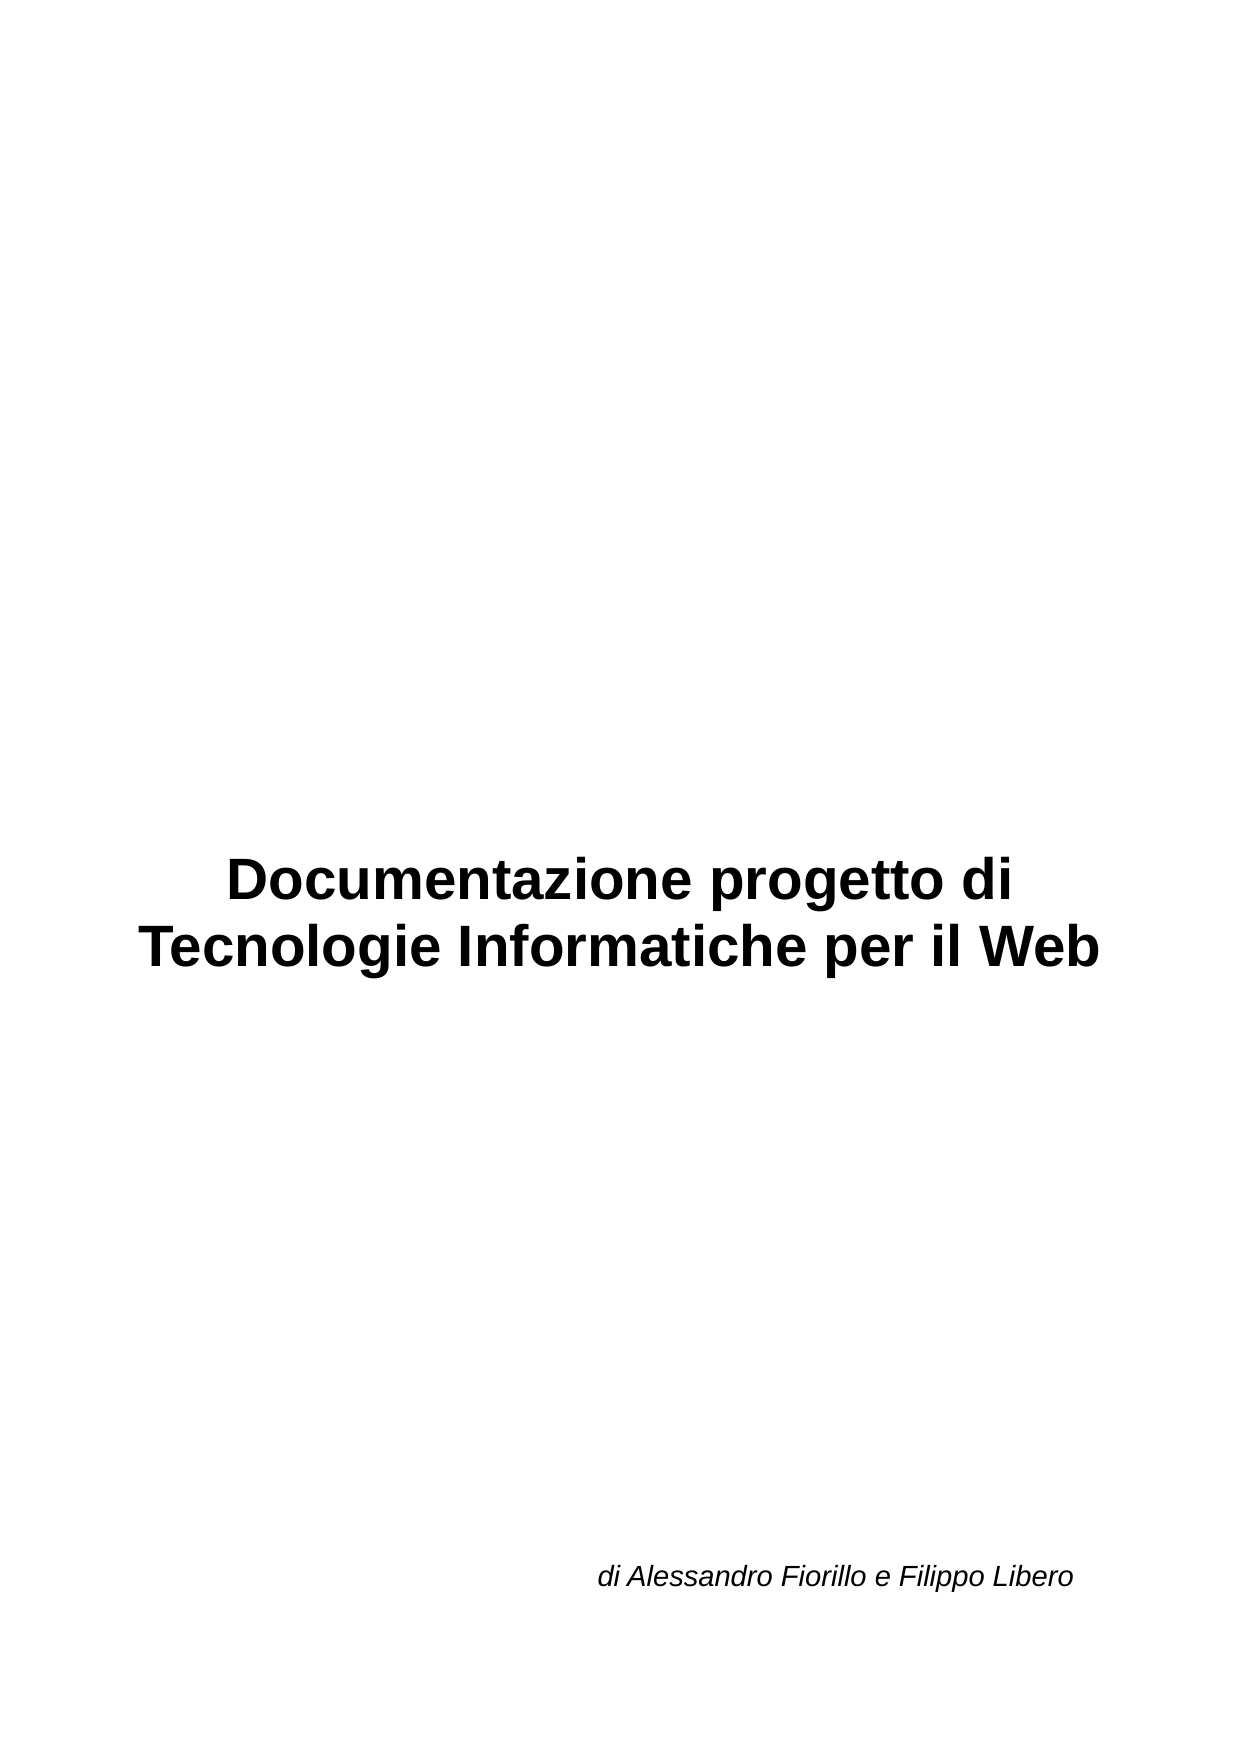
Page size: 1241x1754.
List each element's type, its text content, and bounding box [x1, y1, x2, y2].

text Tecnologie Informatiche per il Web [118, 912, 1122, 979]
text Documentazione progetto di [118, 845, 1122, 912]
text di Alessandro Fiorillo e Filippo Libero [118, 1559, 1122, 1592]
